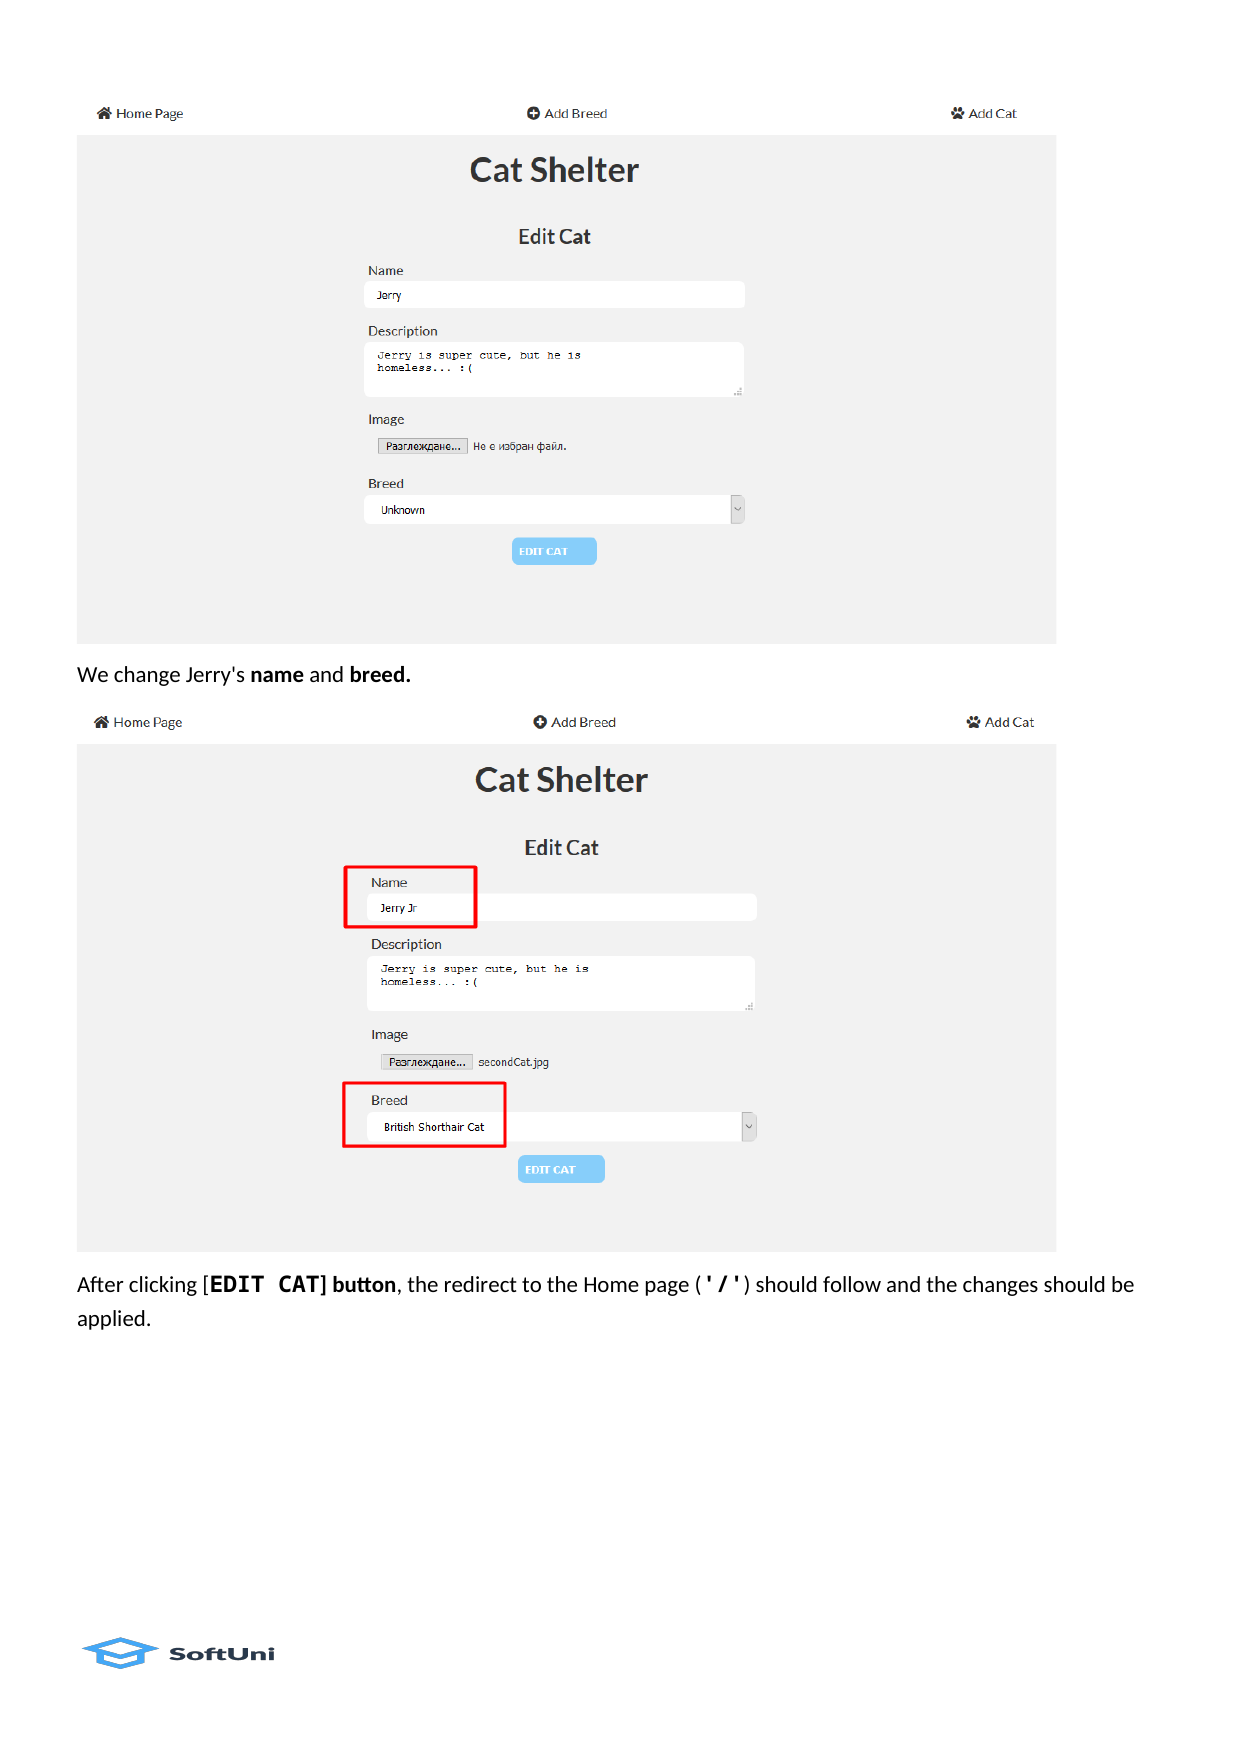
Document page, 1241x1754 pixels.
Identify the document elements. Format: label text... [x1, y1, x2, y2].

text We change Jerry's name and breed. [77, 660, 1163, 688]
picture [75, 1635, 281, 1672]
text After clicking [EDIT CAT] button, the redirect to the Home page ('/') should follow and the changes should be applied. [77, 1268, 1163, 1332]
picture [76, 95, 1057, 644]
picture [76, 704, 1057, 1252]
